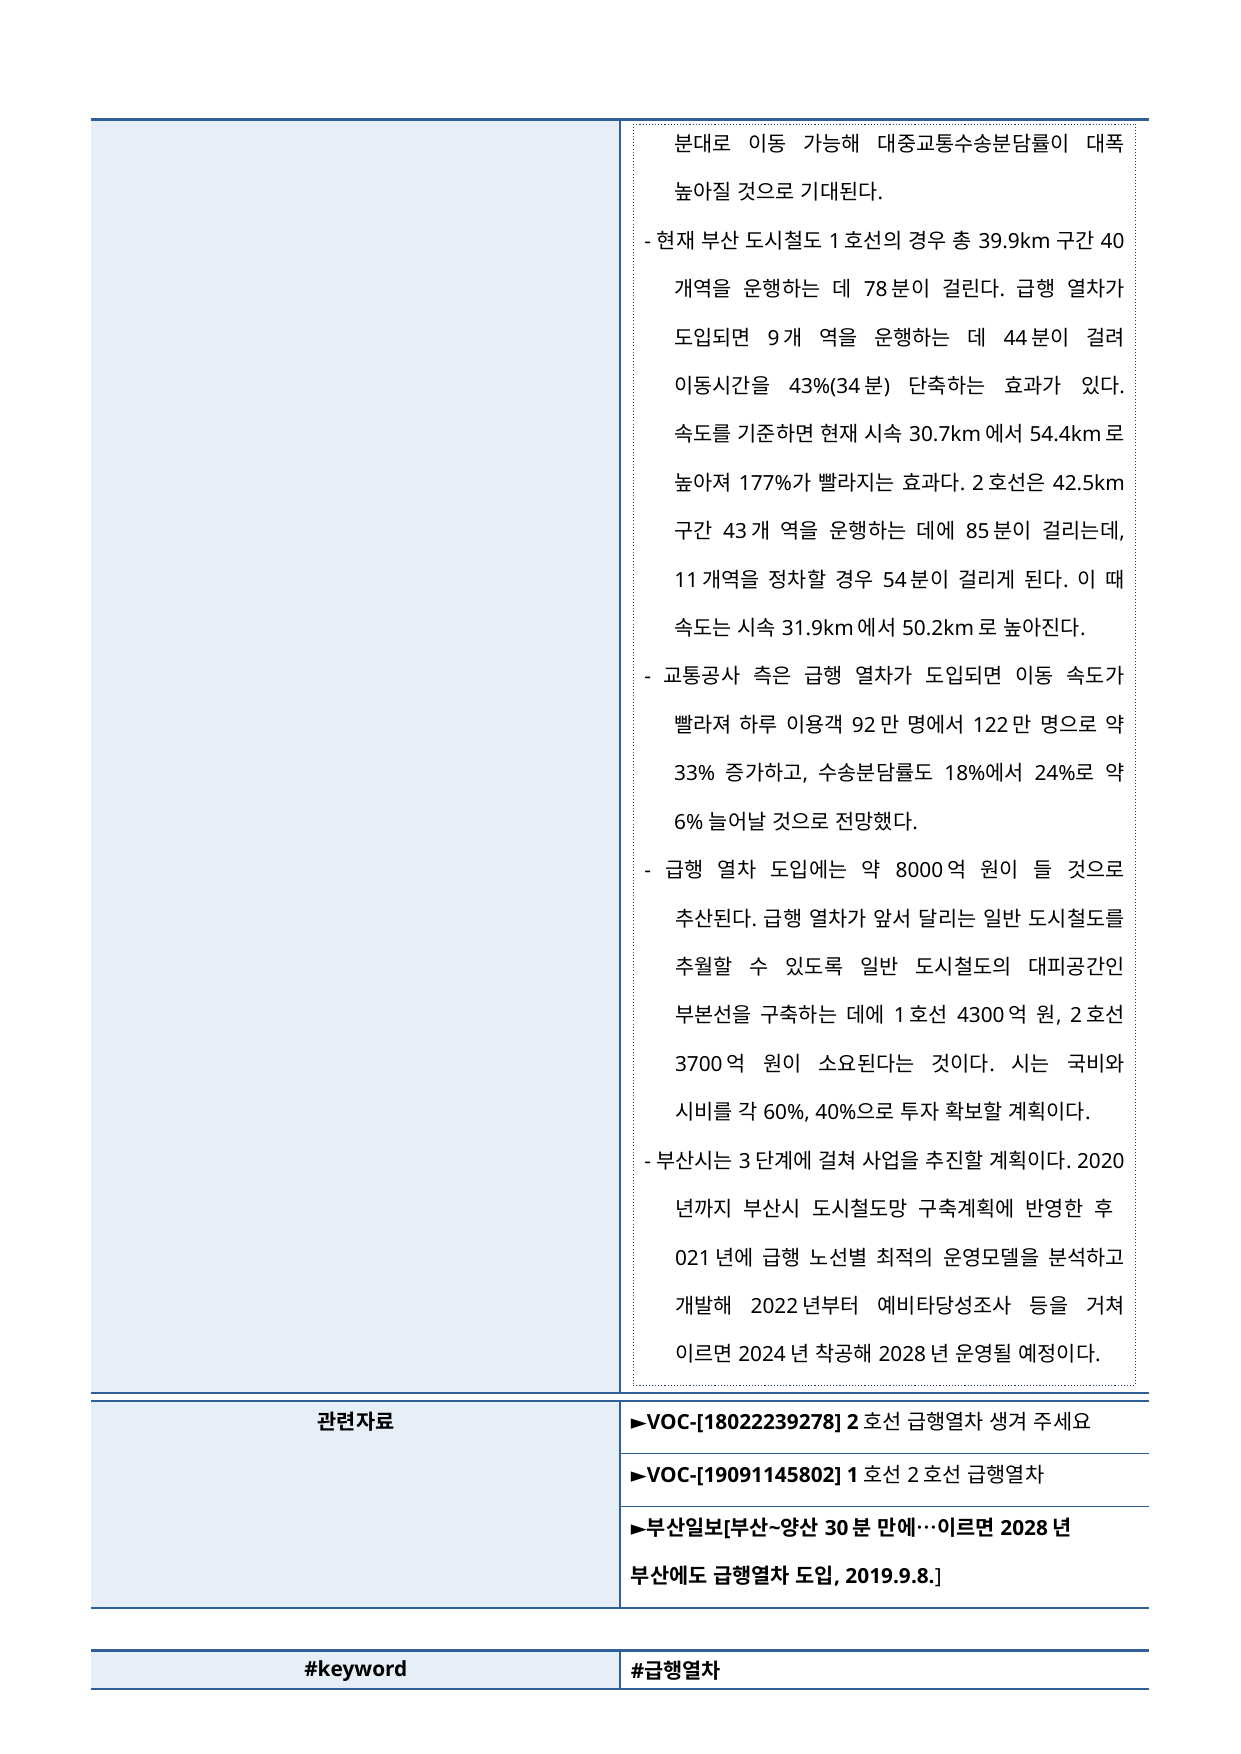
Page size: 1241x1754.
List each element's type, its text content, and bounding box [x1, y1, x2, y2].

table_header 관련자료 [91, 1402, 619, 1607]
table_header #keyword [91, 1652, 619, 1688]
table_header #급행열차 [621, 1652, 1149, 1688]
table_header ►VOC-[18022239278] 2호선 급행열차 생겨 주세요 [621, 1402, 1149, 1453]
table_header 부산일보 [부산~양산 30분 만에…이르면 2028년 부산에도 급행열차 도입, 2019.9.8.] - 이르면 2028년 부산에 도시철도 정차역을 대폭 줄여 이동 시간을 단축한 급행 열차가 도입된다. 급행 열차가 운행되면 부산 외곽에서 시내로 빠르면 30분대로 이동 가능해 대중교통수송분담률이 대폭 높아질 것으로 기대된다. - 현재 부산 도시철도 1호선의 경우 총 39.9km 구간 40개역을 운행하는 데 78분이 걸린다. 급행 열차가 도입되면 9개 역을 운행하는 데 44분이 걸려 이동시간을 43%(34분) 단축하는 효과가 있다. 속도를 기준하면 현재 시속 30.7km에서 54.4km로 높아져 177%가 빨라지는 효과다. 2호선은 42.5km 구간 43개 역을 운행하는 데에 85분이 걸리는데, 11개역을 정차할 경우 54분이 걸리게 된다. 이 때 속도는 시속 31.9km에서 50.2km로 높아진다. - 교통공사 측은 급행 열차가 도입되면 이동 속도가 빨라져 하루 이용객 92만 명에서 122만 명으로 약 33% 증가하고, 수송분담률도 18%에서 24%로 약 6% 늘어날 것으로 전망했다. - 급행 열차 도입에는 약 8000억 원이 들 것으로 추산된다. 급행 열차가 앞서 달리는 일반 도시철도를 추월할 수 있도록 일반 도시철도의 대피공간인 부본선을 구축하는 데에 1호선 4300억 원, 2호선 3700억 원이 소요된다는 것이다. 시는 국비와 시비를 각 60%, 40%으로 투자 확보할 계획이다. - 부산시는 3단계에 걸쳐 사업을 추진할 계획이다. 2020년까지 부산시 도시철도망 구축계획에 반영한 후 2021년에 급행 노선별 최적의 운영모델을 분석하고 개발해 2022년부터 예비타당성조사 등을 거쳐 이르면 2024년 착공해 2028년 운영될 예정이다. [634, 124, 1135, 1385]
table_header [621, 121, 1149, 1392]
table_cell ►부산일보[부산~양산 30분 만에…이르면 2028년 부산에도 급행열차 도입, 2019.9.8.] [621, 1507, 1149, 1607]
table_cell ►VOC-[19091145802] 1호선 2호선 급행열차 [621, 1454, 1149, 1506]
table_header [91, 121, 619, 1392]
